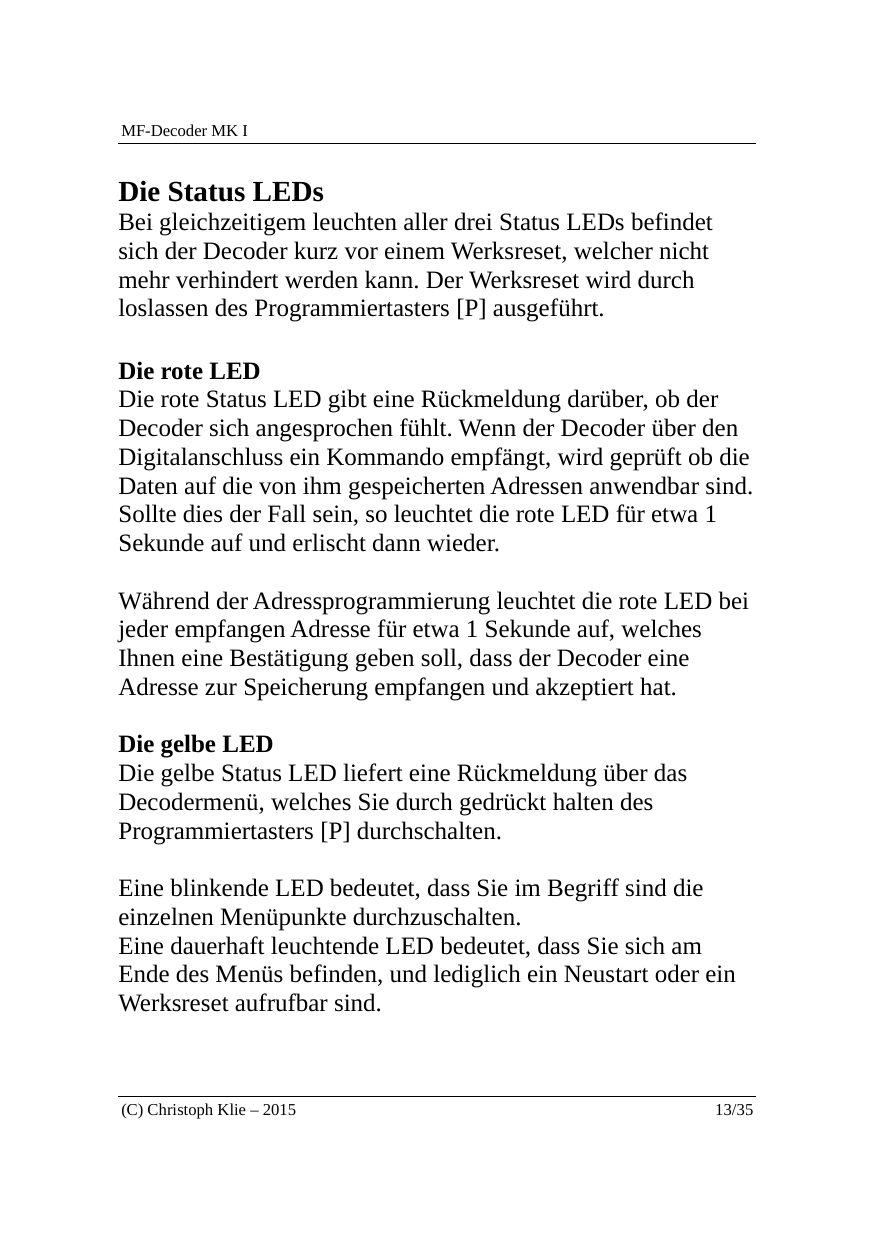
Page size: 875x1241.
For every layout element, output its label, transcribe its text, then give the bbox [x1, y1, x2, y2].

text Die rote Status LED gibt eine Rückmeldung darüber, ob der Decoder sich angesprochen fühlt. Wenn der Decoder über den Digitalanschluss ein Kommando empfängt, wird geprüft ob die Daten auf die von ihm gespeicherten Adressen anwendbar sind. Sollte dies der Fall sein, so leuchtet die rote LED für etwa 1 Sekunde auf und erlischt dann wieder. [118, 384, 756, 557]
text Die Status LEDs [118, 174, 756, 207]
text Die gelbe LED [118, 729, 756, 758]
text Eine dauerhaft leuchtende LED bedeutet, dass Sie sich am Ende des Menüs befinden, und lediglich ein Neustart oder ein Werksreset aufrufbar sind. [118, 931, 756, 1046]
text Die rote LED [118, 356, 756, 384]
text Eine blinkende LED bedeutet, dass Sie im Begriff sind die einzelnen Menüpunkte durchzuschalten. [118, 873, 756, 931]
text Die gelbe Status LED liefert eine Rückmeldung über das Decodermenü, welches Sie durch gedrückt halten des Programmiertasters [P] durchschalten. [118, 758, 756, 844]
text Bei gleichzeitigem leuchten aller drei Status LEDs befindet sich der Decoder kurz vor einem Werksreset, welcher nicht mehr verhindert werden kann. Der Werksreset wird durch loslassen des Programmiertasters [P] ausgeführt. [118, 207, 756, 322]
text Während der Adressprogrammierung leuchtet die rote LED bei jeder empfangen Adresse für etwa 1 Sekunde auf, welches Ihnen eine Bestätigung geben soll, dass der Decoder eine Adresse zur Speicherung empfangen und akzeptiert hat. [118, 586, 756, 701]
